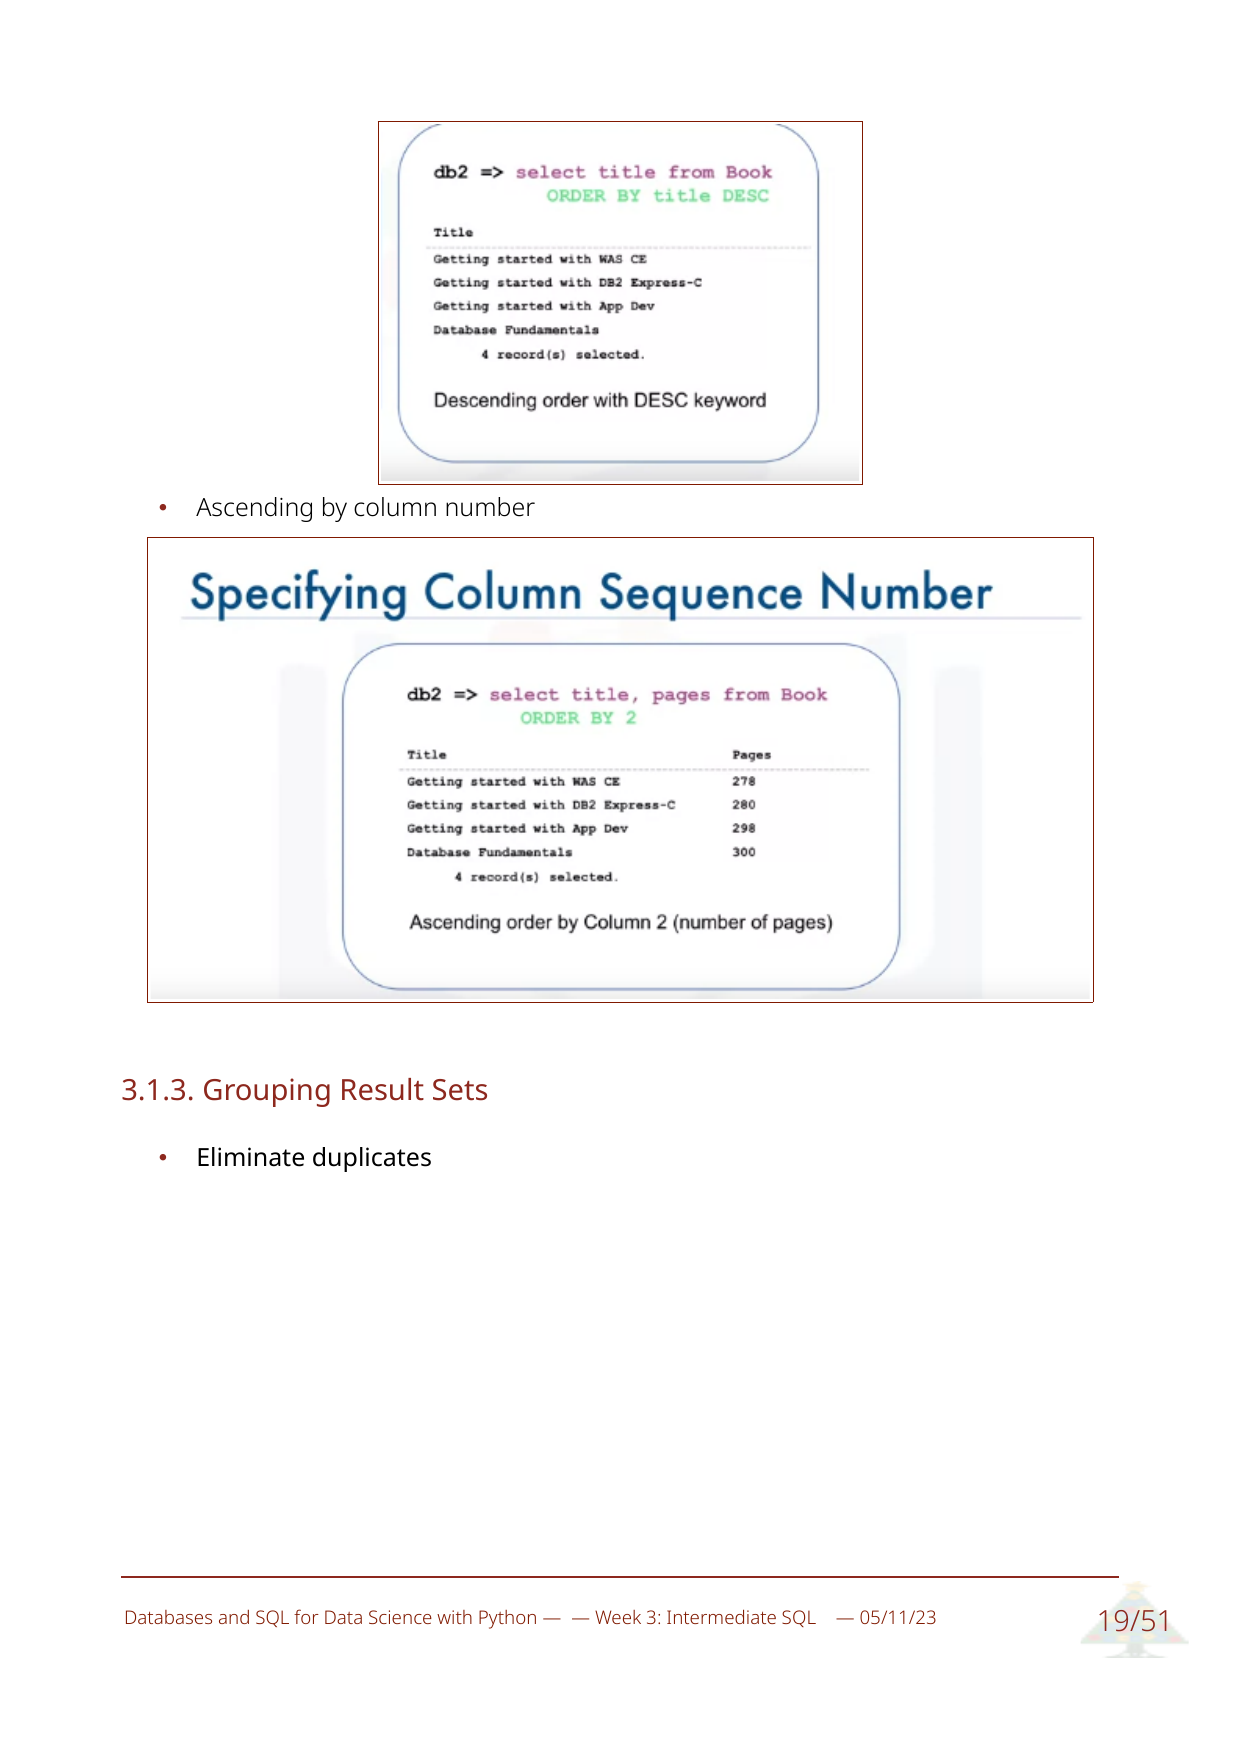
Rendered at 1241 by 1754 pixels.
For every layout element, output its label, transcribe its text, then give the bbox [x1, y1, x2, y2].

list Ascending by column number [158, 121, 1119, 523]
picture [150, 540, 1090, 999]
picture [381, 124, 860, 481]
list Eliminate duplicates [158, 1139, 1119, 1174]
subtitle Grouping Result Sets [121, 1070, 1119, 1109]
